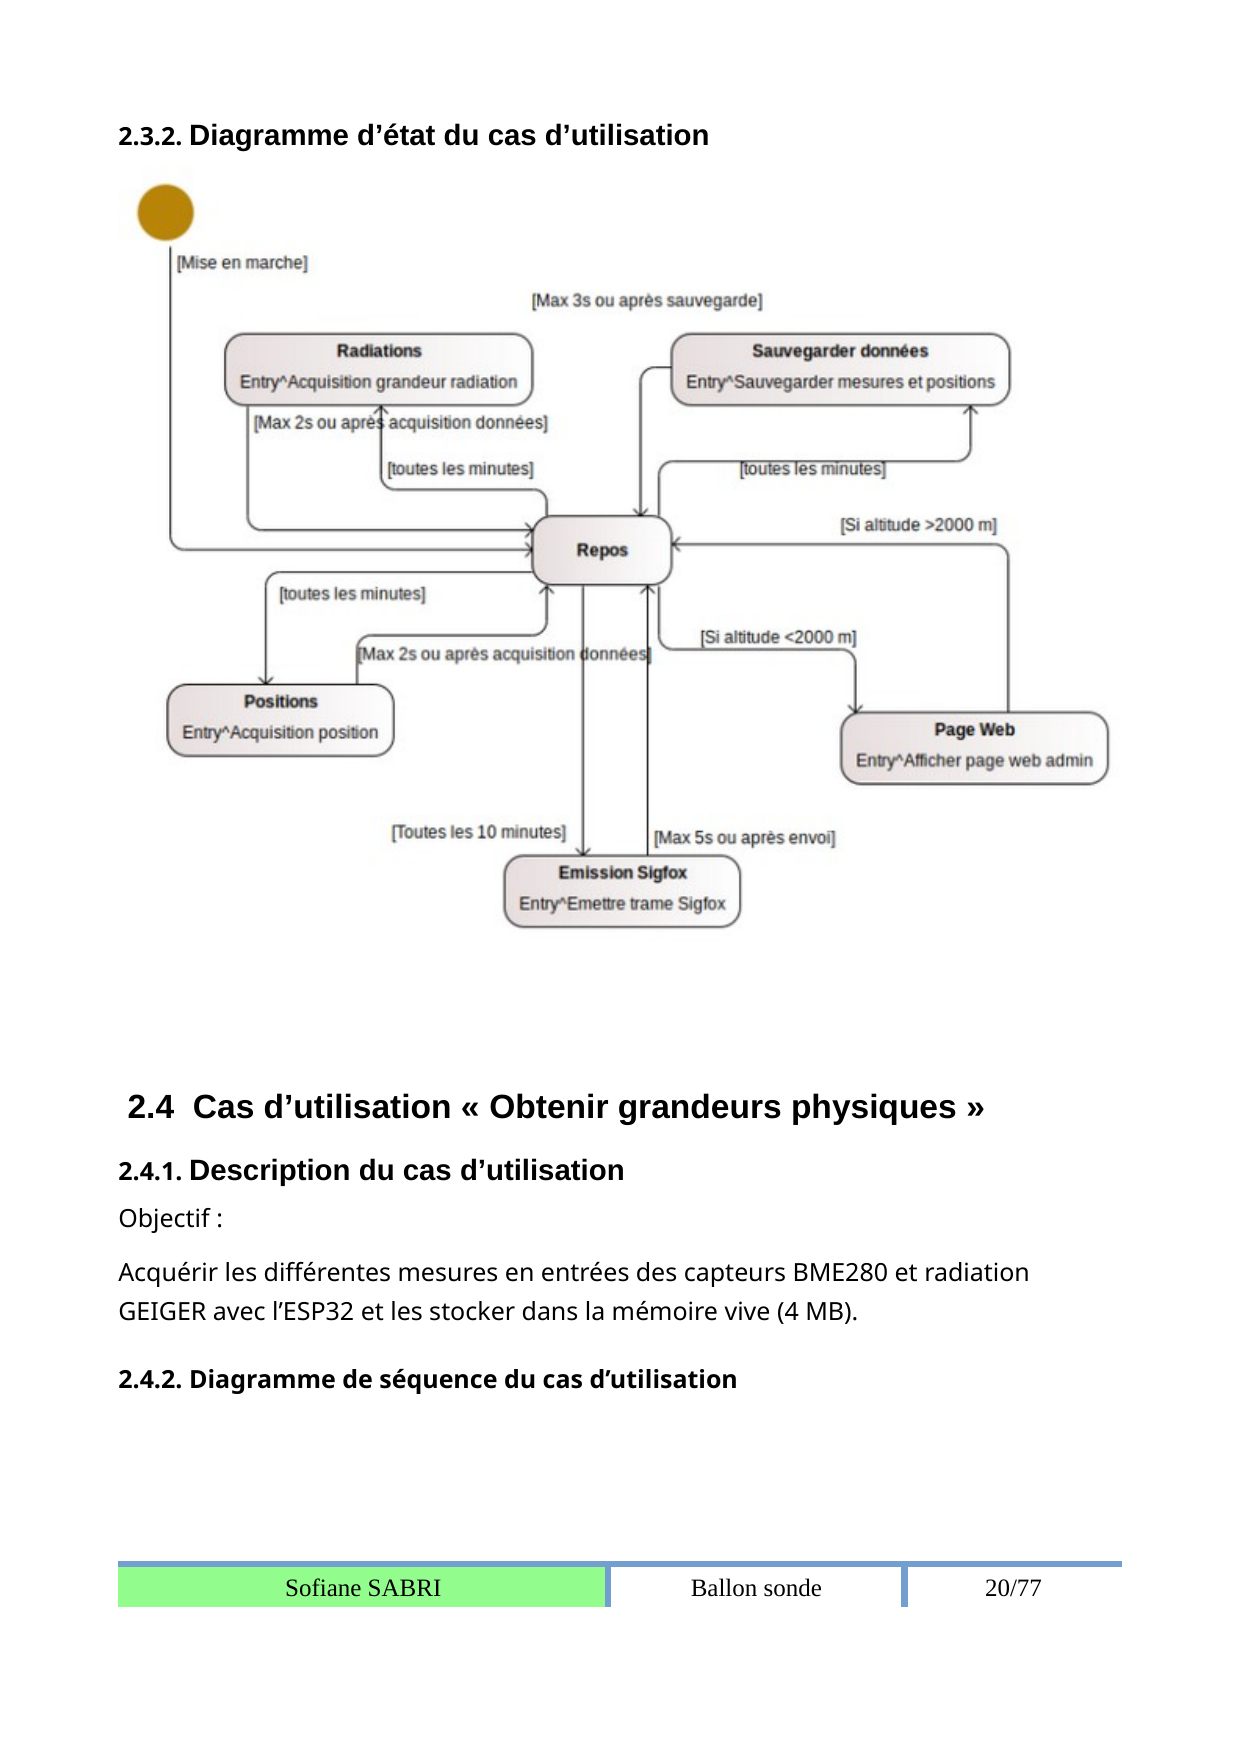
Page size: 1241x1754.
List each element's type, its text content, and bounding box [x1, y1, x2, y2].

text Acquérir les différentes mesures en entrées des capteurs BME280 et radiation GEIGER avec l’ESP32 et les stocker dans la mémoire vive (4 MB). [118, 1254, 1122, 1327]
subtitle Diagramme d’état du cas d’utilisation [118, 118, 1122, 153]
picture [118, 165, 1123, 942]
subtitle Description du cas d’utilisation [118, 1153, 1122, 1188]
subtitle Cas d’utilisation « Obtenir grandeurs physiques » [118, 1087, 1122, 1126]
text Objectif : [118, 1200, 1122, 1234]
subtitle Diagramme de séquence du cas d’utilisation [118, 1362, 1122, 1396]
